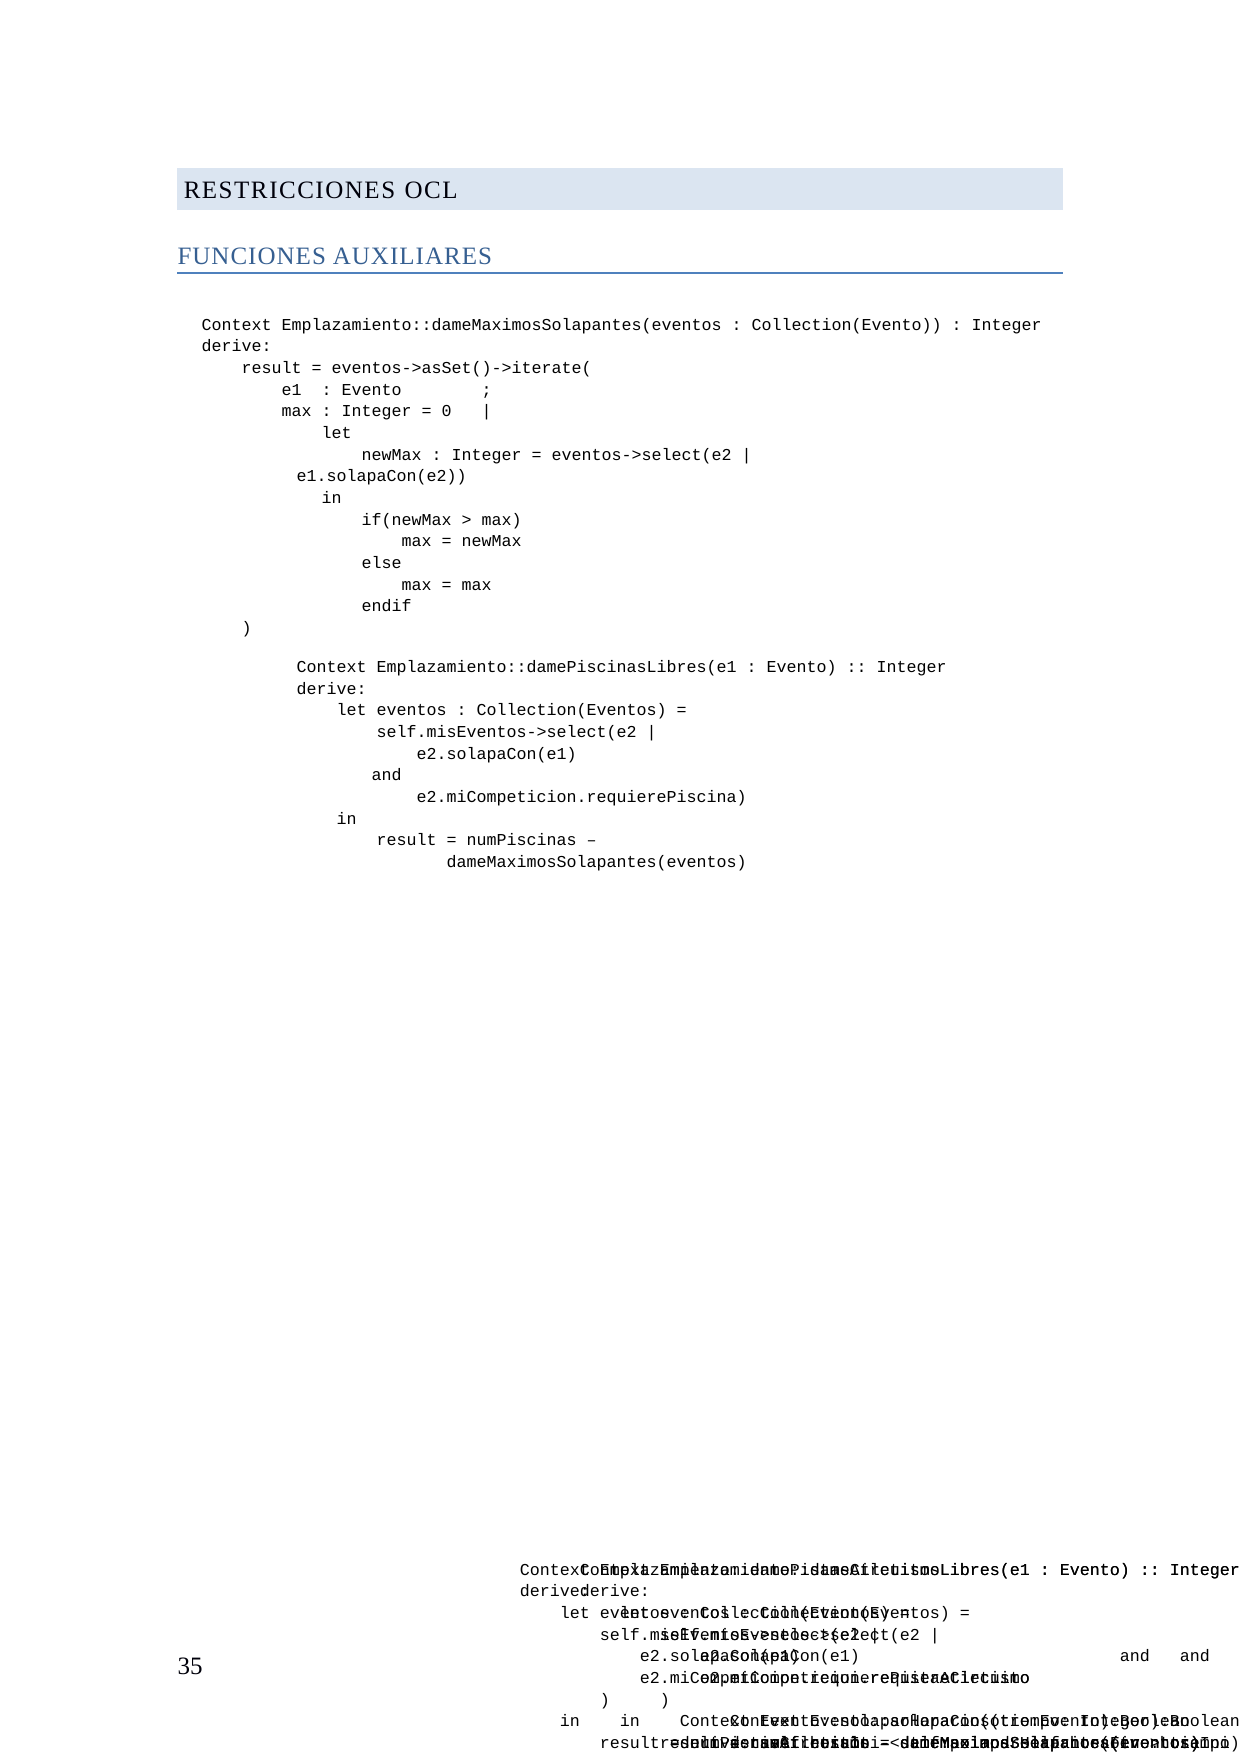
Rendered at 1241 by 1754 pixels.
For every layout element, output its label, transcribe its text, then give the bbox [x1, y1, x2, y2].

subtitle Restricciones ocl [184, 175, 1057, 203]
subtitle Funciones auxiliares [177, 241, 1063, 272]
